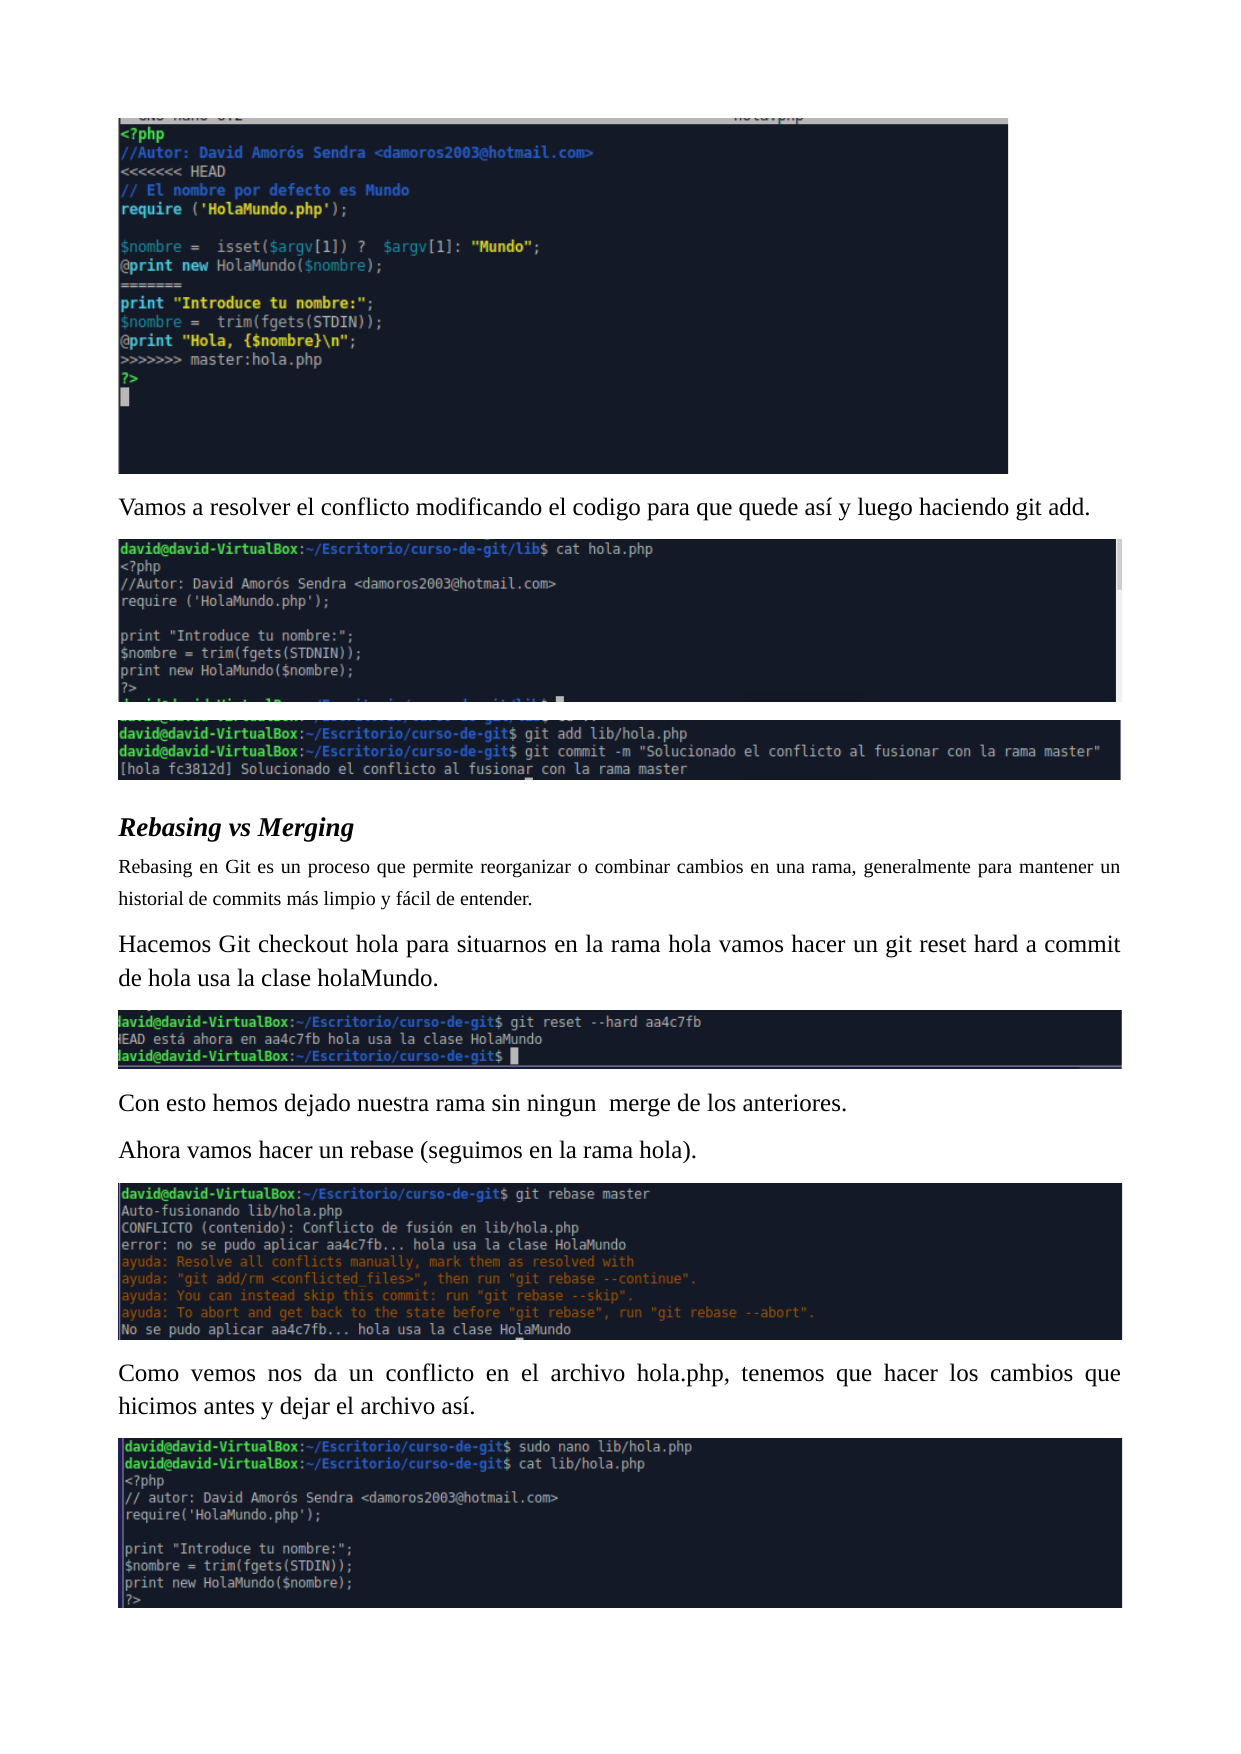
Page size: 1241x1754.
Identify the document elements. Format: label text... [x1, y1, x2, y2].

picture [118, 1438, 1123, 1608]
text Rebasing en Git es un proceso que permite reorganizar o combinar cambios en una rama, generalmente para mantener un historial de commits más limpio y fácil de entender. [118, 855, 1122, 911]
picture [118, 720, 1123, 780]
text Hacemos Git checkout hola para situarnos en la rama hola vamos hacer un git reset hard a commit de hola usa la clase holaMundo. [118, 929, 1122, 991]
text Vamos a resolver el conflicto modificando el codigo para que quede así y luego haciendo git add. [118, 492, 1122, 521]
text Con esto hemos dejado nuestra rama sin ningun merge de los anteriores. [118, 1088, 1122, 1117]
picture [118, 1010, 1123, 1069]
text Ahora vamos hacer un rebase (seguimos en la rama hola). [118, 1136, 1122, 1164]
text Como vemos nos da un conflicto en el archivo hola.php, tenemos que hacer los cambios que hicimos antes y dejar el archivo así. [118, 1358, 1122, 1420]
picture [118, 539, 1123, 702]
picture [118, 118, 1009, 474]
subtitle Rebasing vs Merging [118, 811, 1122, 842]
picture [118, 1183, 1123, 1340]
